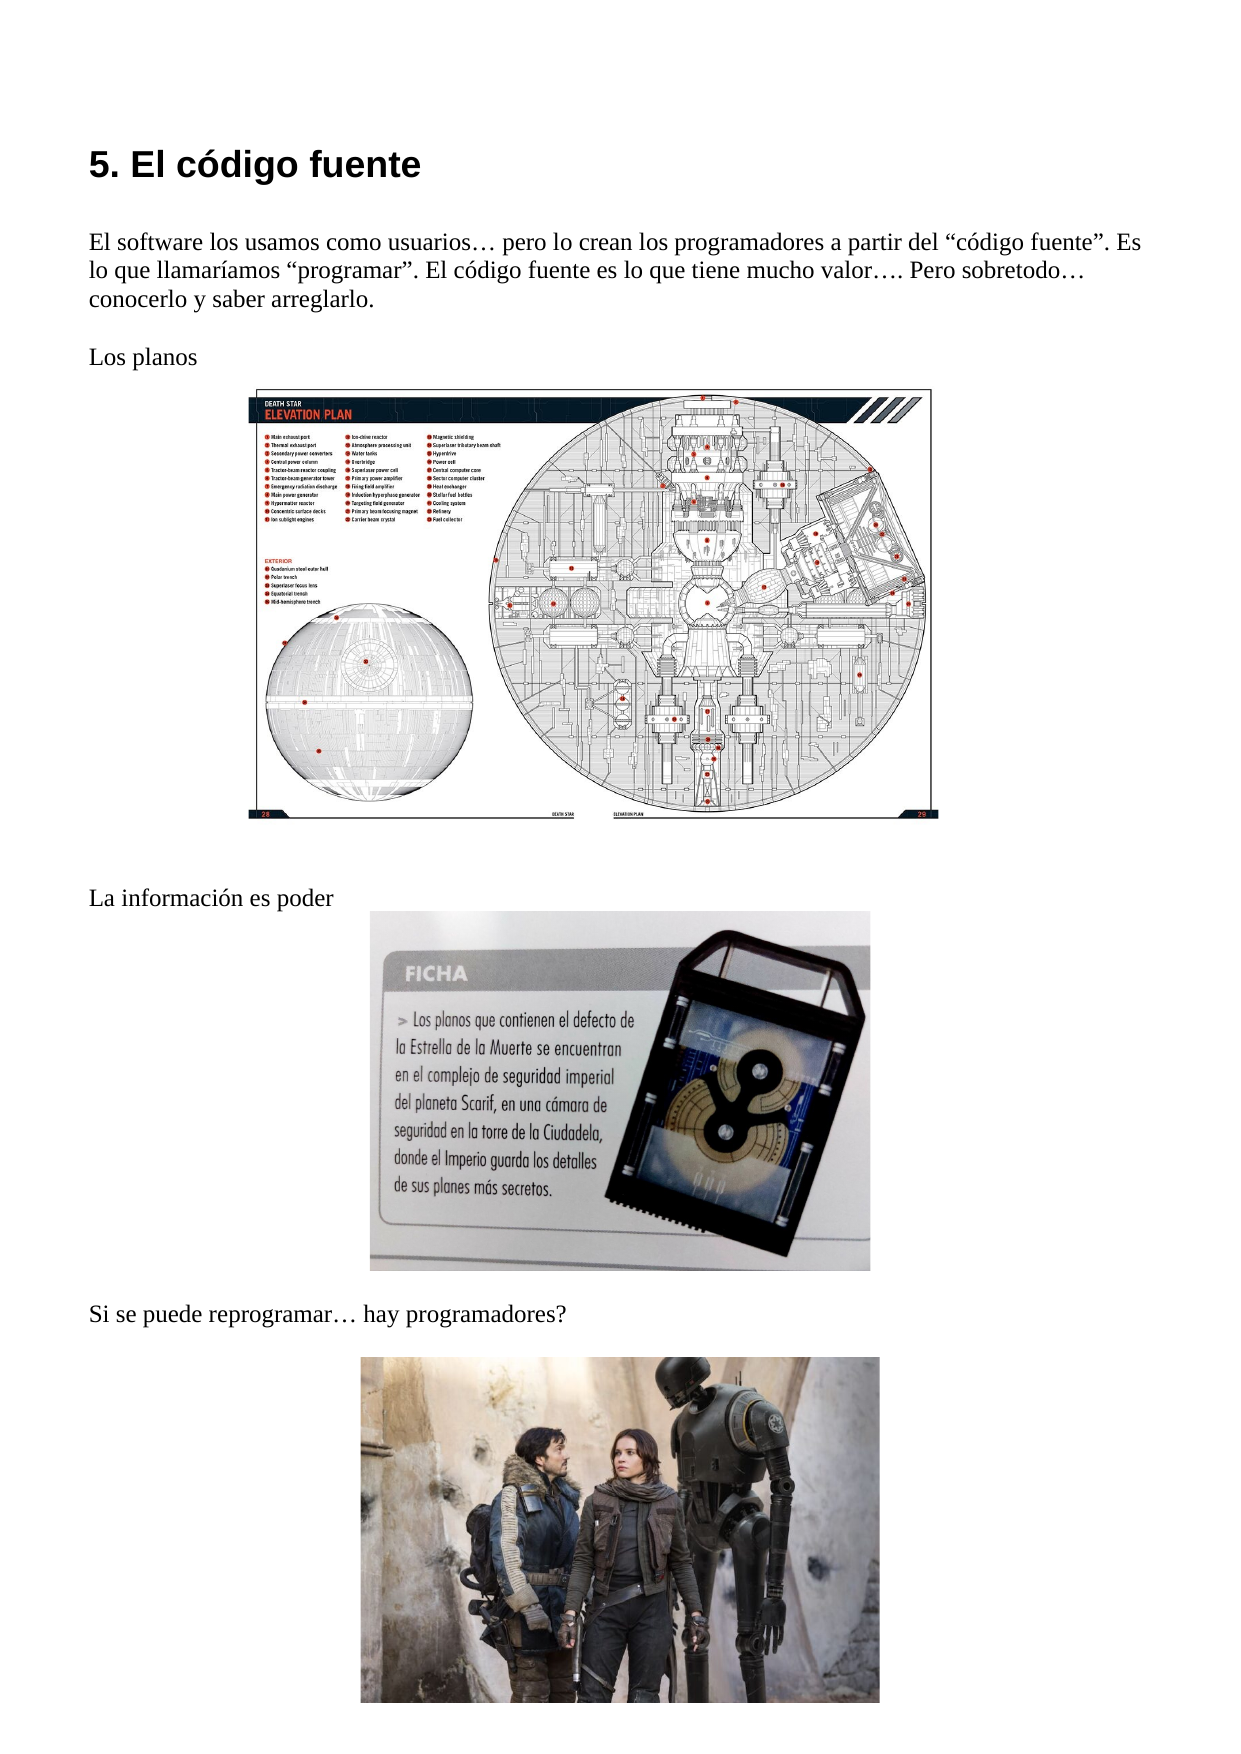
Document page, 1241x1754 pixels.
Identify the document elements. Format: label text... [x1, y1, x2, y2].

text Los planos [88, 342, 1152, 370]
picture [248, 382, 939, 826]
text El software los usamos como usuarios… pero lo crean los programadores a partir del “código fuente”. Es lo que llamaríamos “programar”. El código fuente es lo que tiene mucho valor…. Pero sobretodo… conocerlo y saber arreglarlo. [88, 227, 1152, 313]
picture [369, 911, 871, 1271]
text Si se puede reprogramar… hay programadores? [88, 1299, 1152, 1328]
subtitle 5. El código fuente [88, 142, 1152, 185]
text La información es poder [88, 883, 1152, 912]
picture [360, 1357, 880, 1703]
